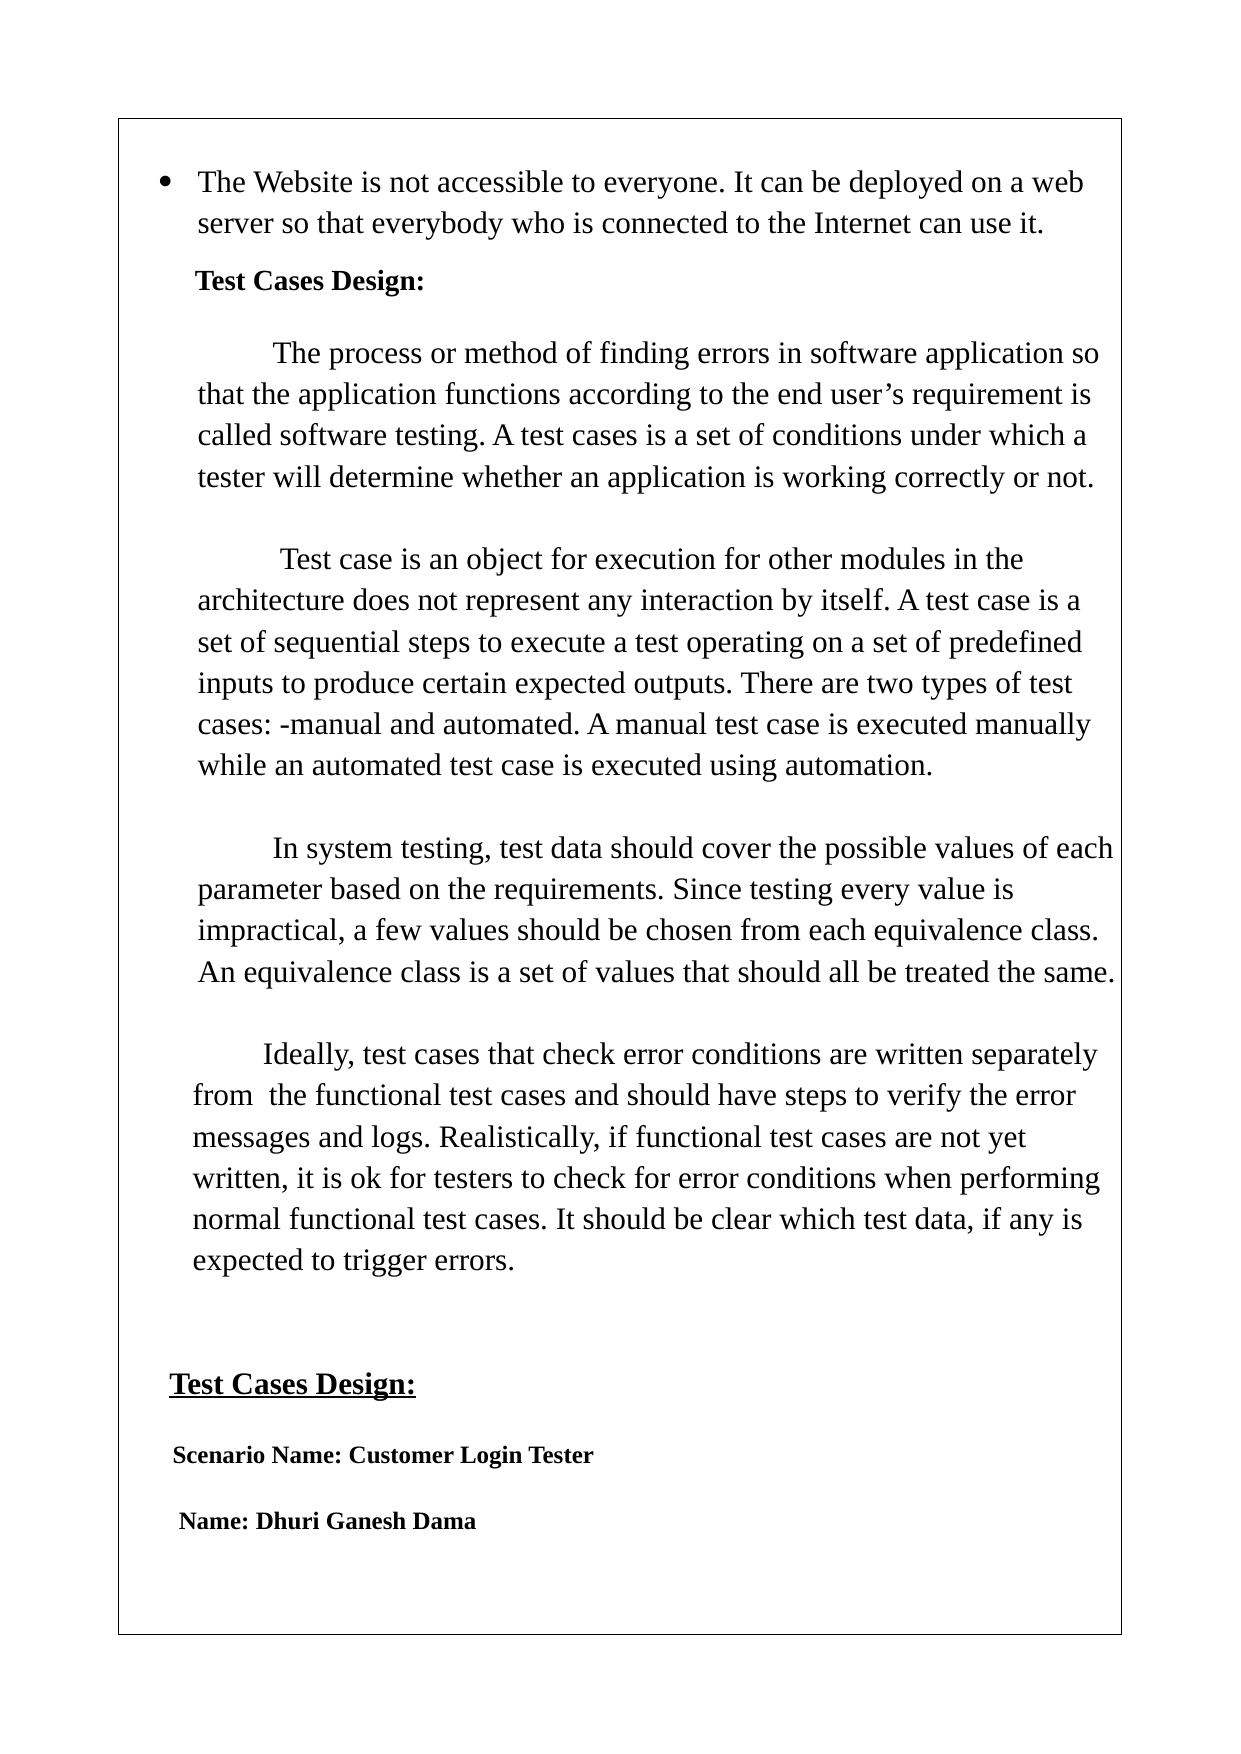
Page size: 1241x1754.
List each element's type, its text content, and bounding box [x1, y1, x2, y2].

text written, it is ok for testers to check for error conditions when performing [122, 1159, 1118, 1195]
text Test Cases Design: [122, 1365, 1118, 1401]
text from the functional test cases and should have steps to verify the error [122, 1077, 1118, 1113]
text Test Cases Design: [122, 263, 1118, 296]
text Name: Dhuri Ganesh Dama [122, 1506, 1118, 1534]
text normal functional test cases. It should be clear which test data, if any is [122, 1200, 1118, 1236]
text messages and logs. Realistically, if functional test cases are not yet [122, 1118, 1118, 1154]
text Test case is an object for execution for other modules in the architecture does not represent any interaction by itself. A test case is a set of sequential steps to execute a test operating on a set of predefined inputs to produce certain expected outputs. There are two types of test cases: -manual and automated. A manual test case is executed manually while an automated test case is executed using automation. [197, 540, 1118, 783]
list The Website is not accessible to everyone. It can be deployed on a web server so that everybody who is connected to the Internet can use it. [160, 163, 1118, 241]
text In system testing, test data should cover the possible values of each parameter based on the requirements. Since testing every value is impractical, a few values should be chosen from each equivalence class. An equivalence class is a set of values that should all be treated the same. [197, 829, 1118, 989]
text Ideally, test cases that check error conditions are written separately [122, 1035, 1118, 1071]
text Scenario Name: Customer Login Tester [122, 1440, 1118, 1468]
text The process or method of finding errors in software application so that the application functions according to the end user’s requirement is called software testing. A test cases is a set of conditions under which a tester will determine whether an application is working correctly or not. [197, 334, 1118, 494]
text expected to trigger errors. [122, 1242, 1118, 1278]
